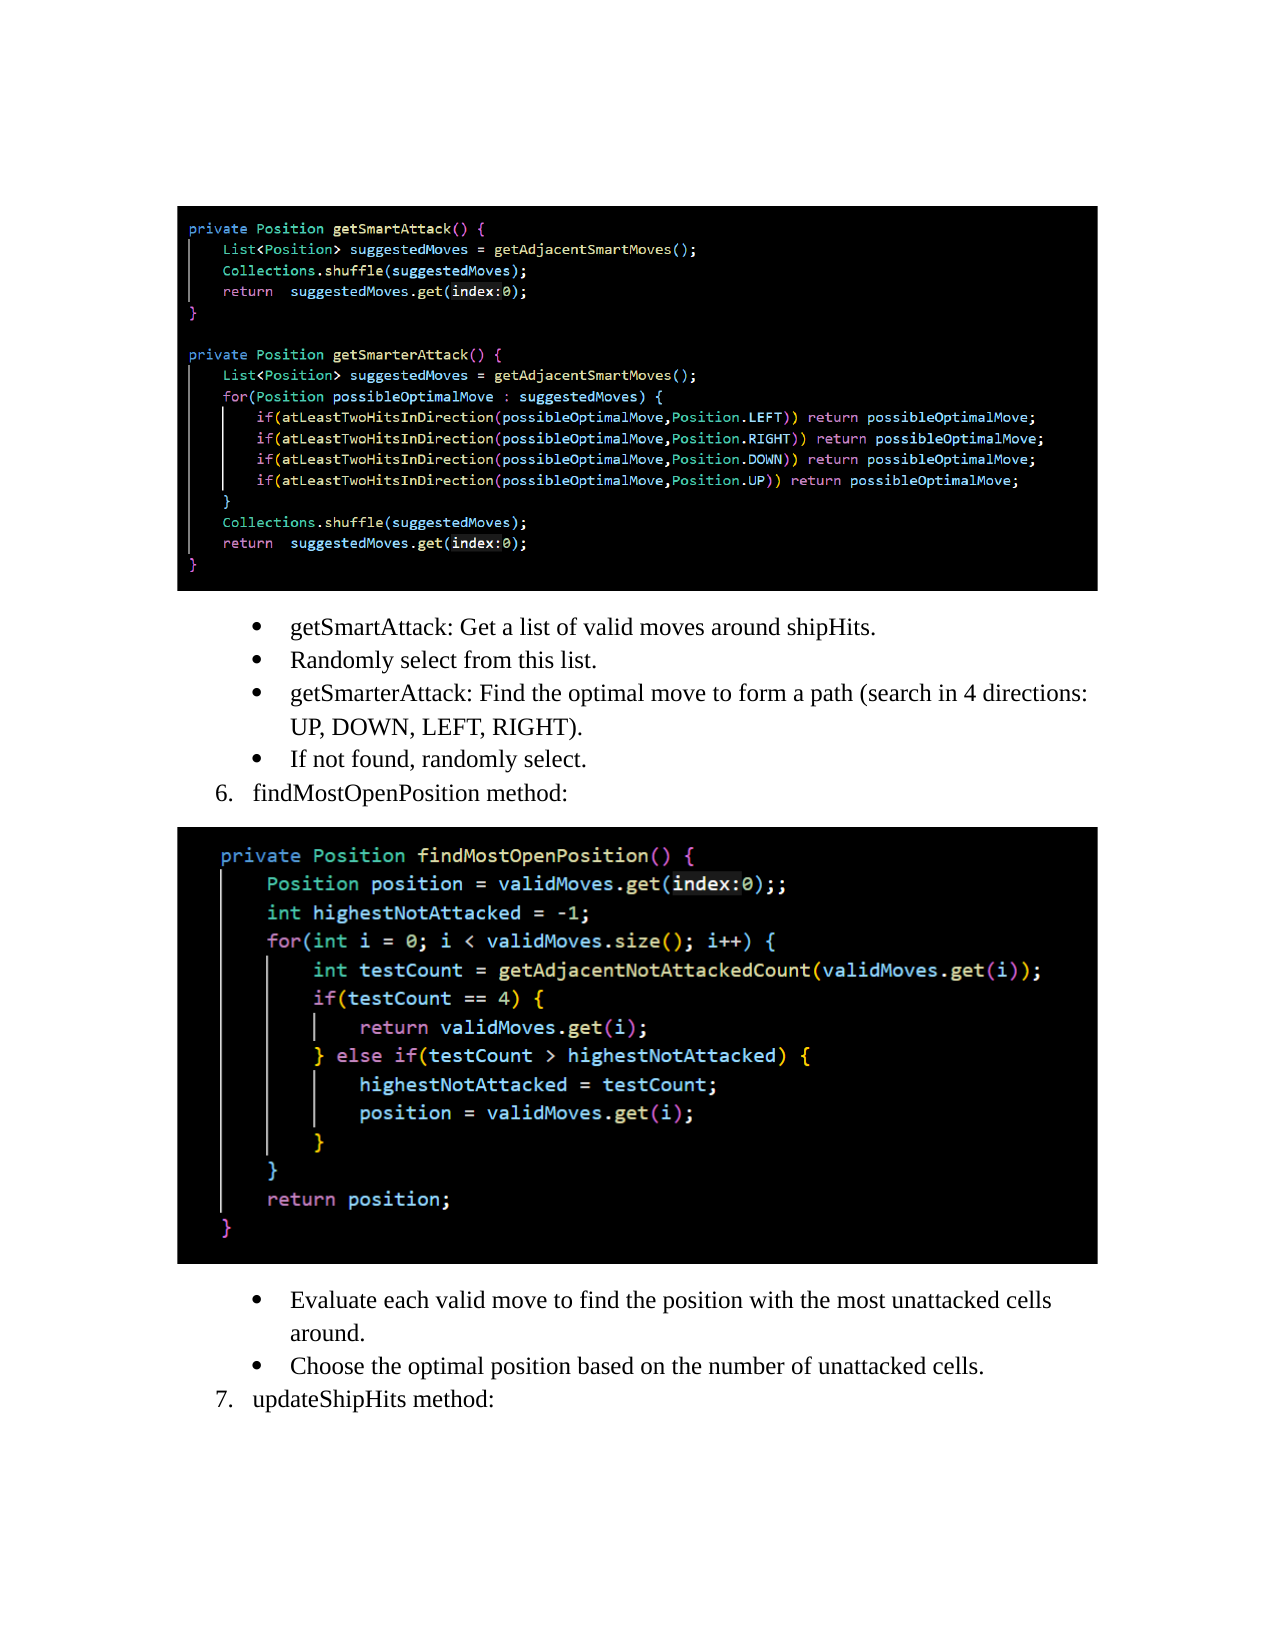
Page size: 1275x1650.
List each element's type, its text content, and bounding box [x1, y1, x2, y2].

list Randomly select from this list. [252, 646, 1098, 674]
list getSmarterAttack: Find the optimal move to form a path (search in 4 directions: UP, DOWN, LEFT, RIGHT). [252, 678, 1098, 740]
list Evaluate each valid move to find the position with the most unattacked cells around. [252, 1285, 1098, 1347]
list updateShipHits method: [215, 1384, 1098, 1413]
list getSmartAttack: Get a list of valid moves around shipHits. [252, 612, 1098, 641]
list If not found, randomly select. [252, 744, 1098, 773]
list Choose the optimal position based on the number of unattacked cells. [252, 1351, 1098, 1380]
list findMostOpenPosition method: [215, 778, 1098, 806]
